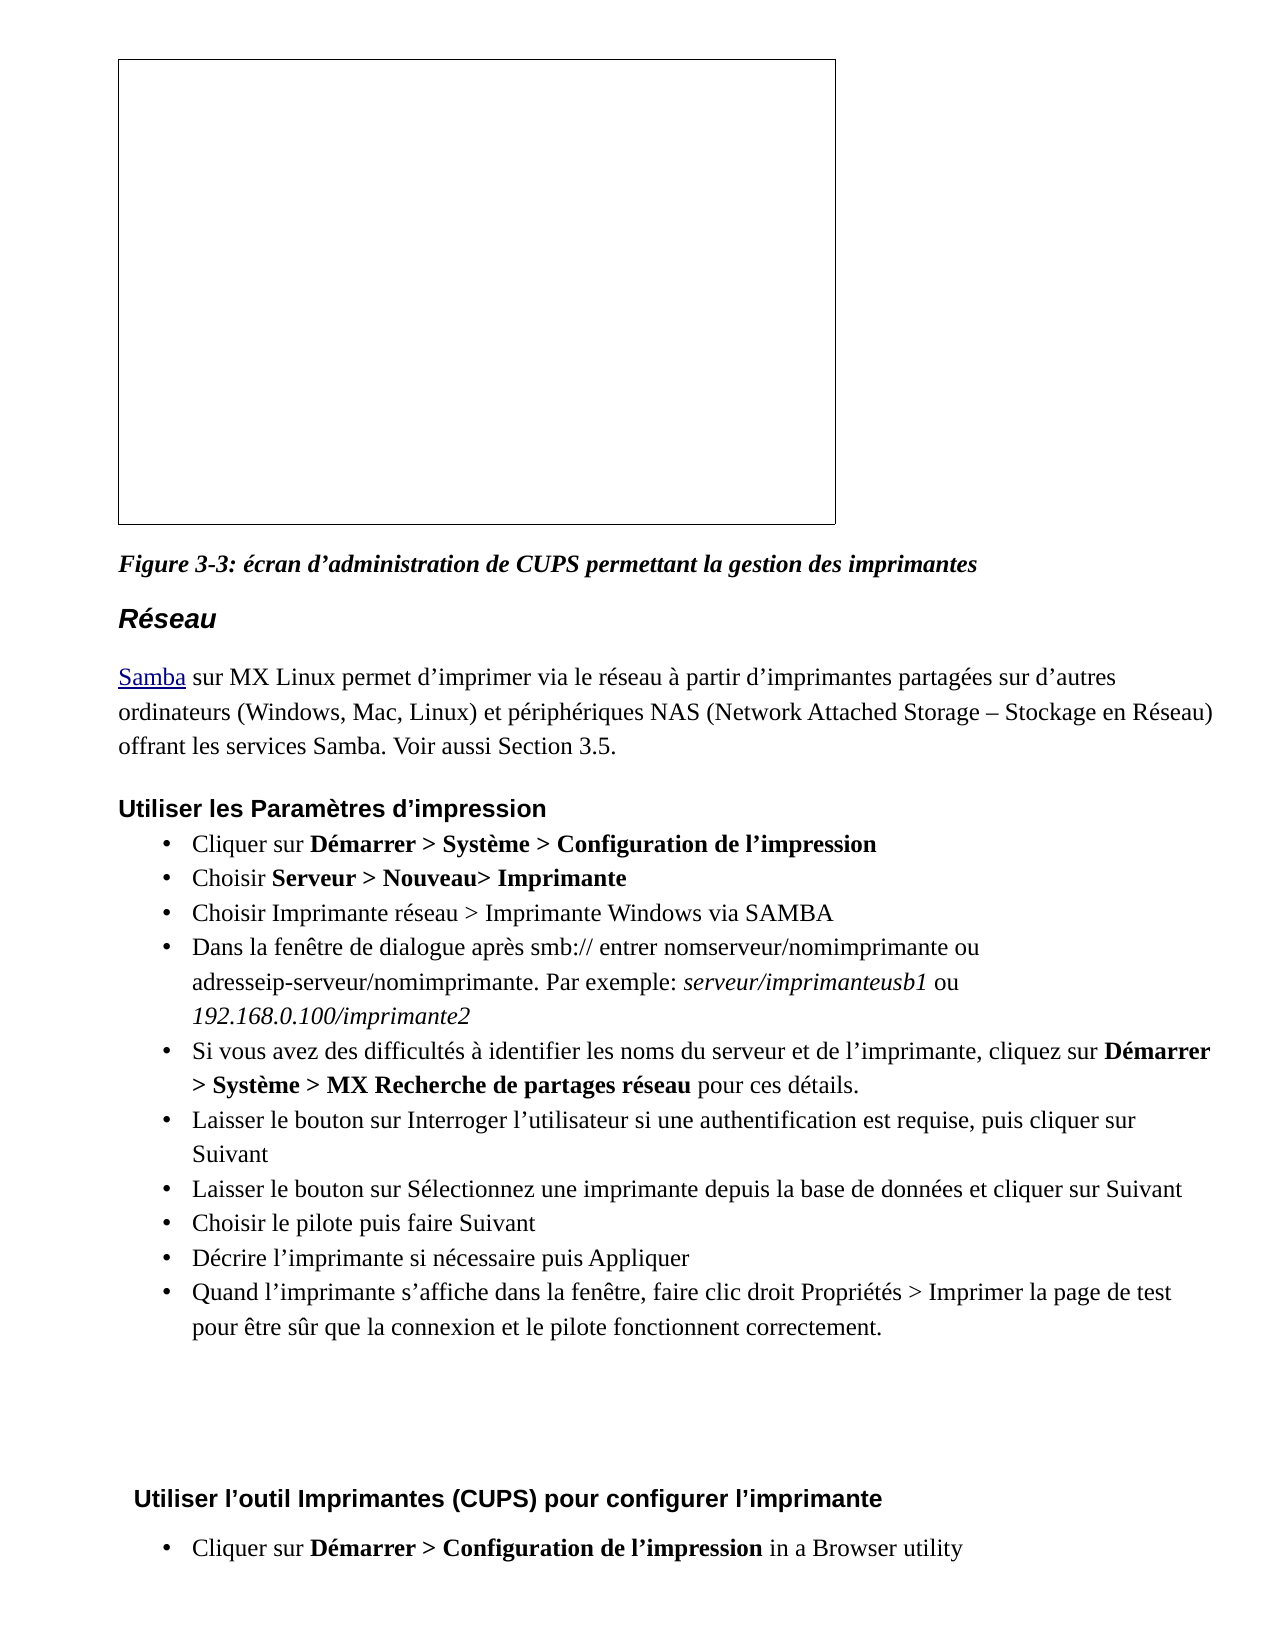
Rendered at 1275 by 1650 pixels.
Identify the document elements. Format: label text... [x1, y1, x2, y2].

text Samba sur MX Linux permet d’imprimer via le réseau à partir d’imprimantes partagées sur d’autres ordinateurs (Windows, Mac, Linux) et périphériques NAS (Network Attached Storage – Stockage en Réseau) offrant les services Samba. Voir aussi Section 3.5. [118, 662, 1216, 760]
list Décrire l’imprimante si nécessaire puis Appliquer [162, 1243, 1216, 1271]
list Laisser le bouton sur Interroger l’utilisateur si une authentification est requise, puis cliquer sur Suivant [162, 1105, 1216, 1168]
list Choisir le pilote puis faire Suivant [162, 1208, 1216, 1237]
list Dans la fenêtre de dialogue après smb:// entrer nomserveur/nomimprimante ou adresseip-serveur/nomimprimante. Par exemple: serveur/imprimanteusb1 ou 192.168.0.100/imprimante2 [162, 932, 1216, 1030]
list Quand l’imprimante s’affiche dans la fenêtre, faire clic droit Propriétés > Imprimer la page de test pour être sûr que la connexion et le pilote fonctionnent correctement. [162, 1277, 1200, 1340]
list Choisir Imprimante réseau > Imprimante Windows via SAMBA [162, 898, 1216, 927]
text Utiliser l’outil Imprimantes (CUPS) pour configurer l’imprimante [134, 1484, 1200, 1512]
list Choisir Serveur > Nouveau> Imprimante [162, 863, 1216, 892]
list Si vous avez des difficultés à identifier les noms du serveur et de l’imprimante, cliquez sur Démarrer > Système > MX Recherche de partages réseau pour ces détails. [162, 1036, 1216, 1099]
subtitle Utiliser les Paramètres d’impression [118, 794, 1216, 823]
subtitle Réseau [118, 602, 1216, 634]
text Figure 3-3: écran d’administration de CUPS permettant la gestion des imprimantes [118, 549, 1216, 577]
list Laisser le bouton sur Sélectionnez une imprimante depuis la base de données et cliquer sur Suivant [162, 1174, 1216, 1202]
list Cliquer sur Démarrer > Configuration de l’impression in a Browser utility [162, 1533, 1216, 1562]
list Cliquer sur Démarrer > Système > Configuration de l’impression [162, 829, 1216, 858]
